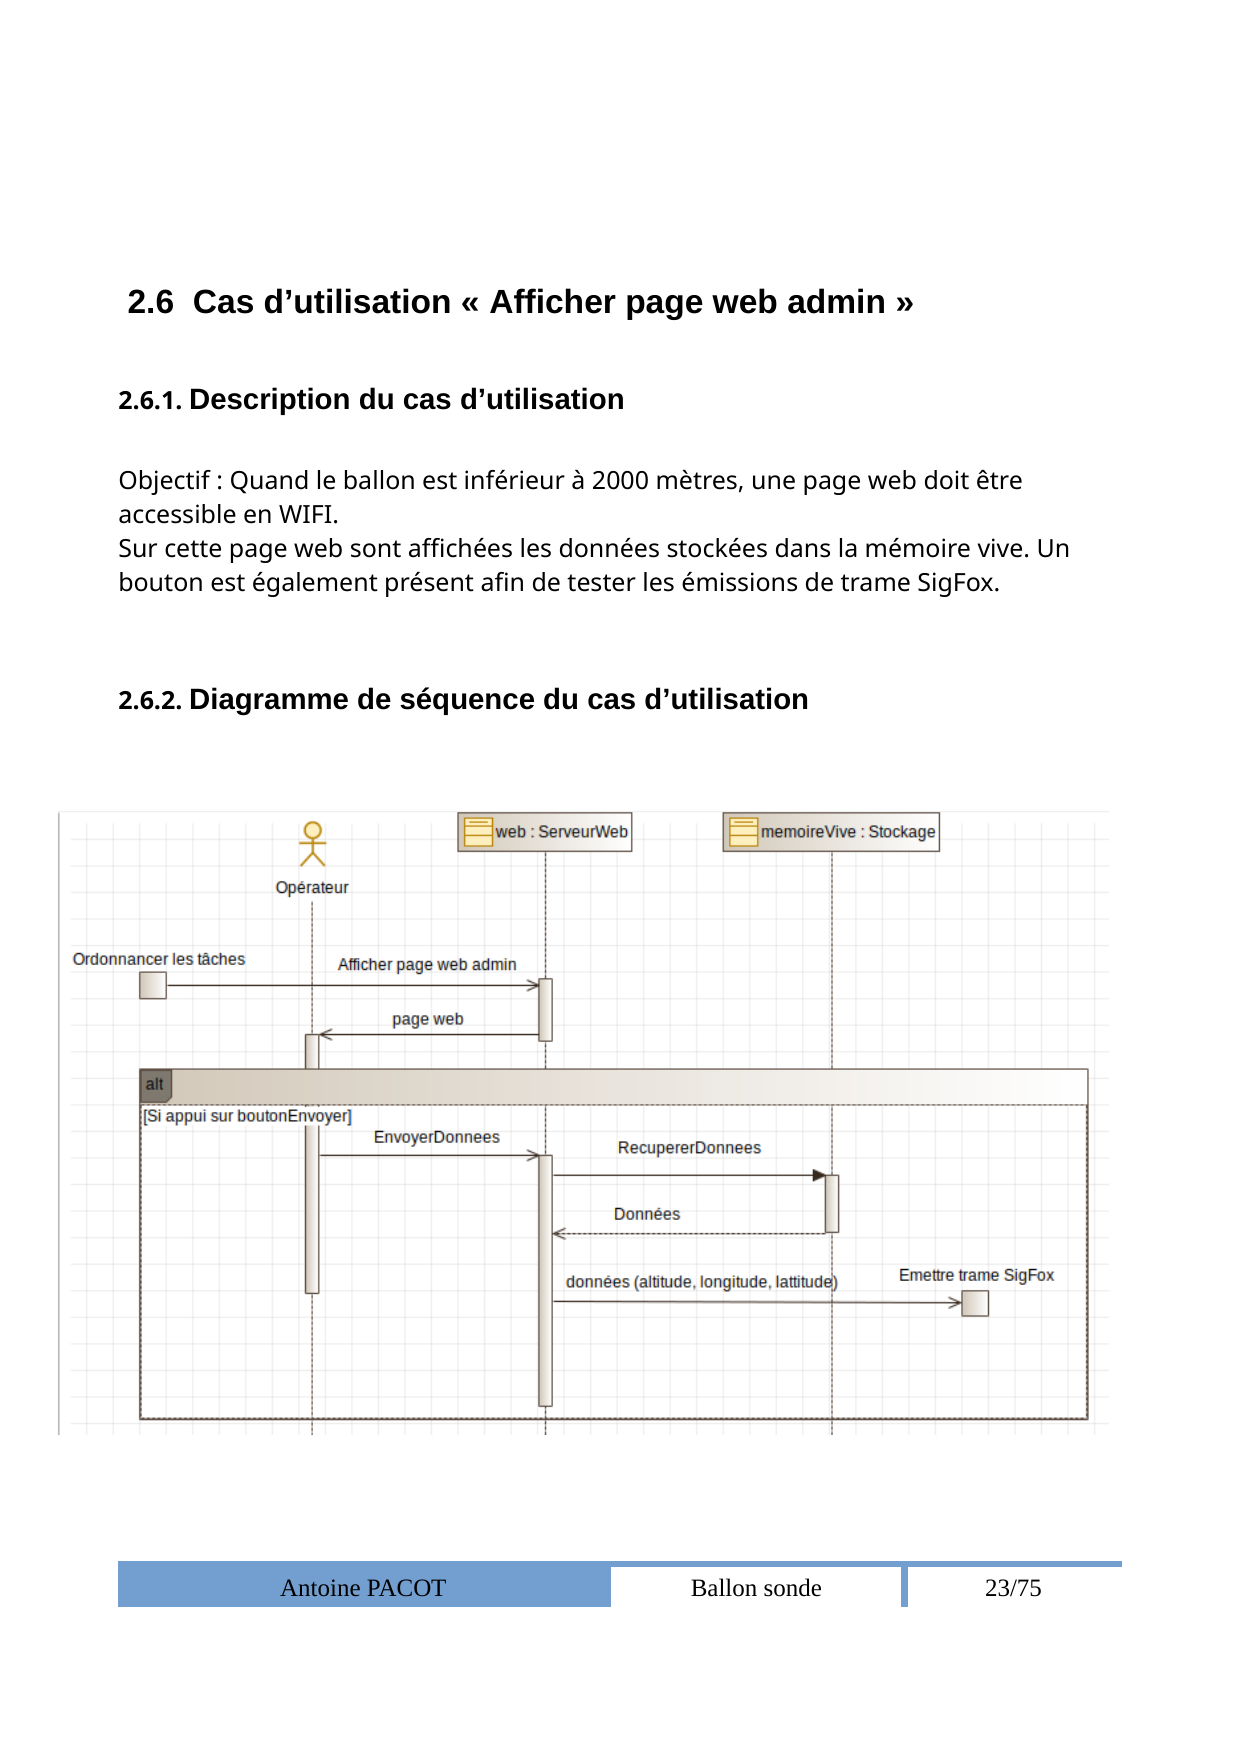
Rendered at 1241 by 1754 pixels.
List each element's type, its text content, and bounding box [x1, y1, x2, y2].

picture [57, 811, 1109, 1435]
subtitle Diagramme de séquence du cas d’utilisation [118, 682, 1122, 717]
subtitle Cas d’utilisation « Afficher page web admin » [118, 282, 1122, 320]
subtitle Description du cas d’utilisation [118, 382, 1122, 416]
text Objectif : Quand le ballon est inférieur à 2000 mètres, une page web doit être accessible en WIFI. Sur cette page web sont affichées les données stockées dans la mémoire vive. Un bouton est également présent afin de tester les émissions de trame SigFox. [118, 463, 1122, 599]
